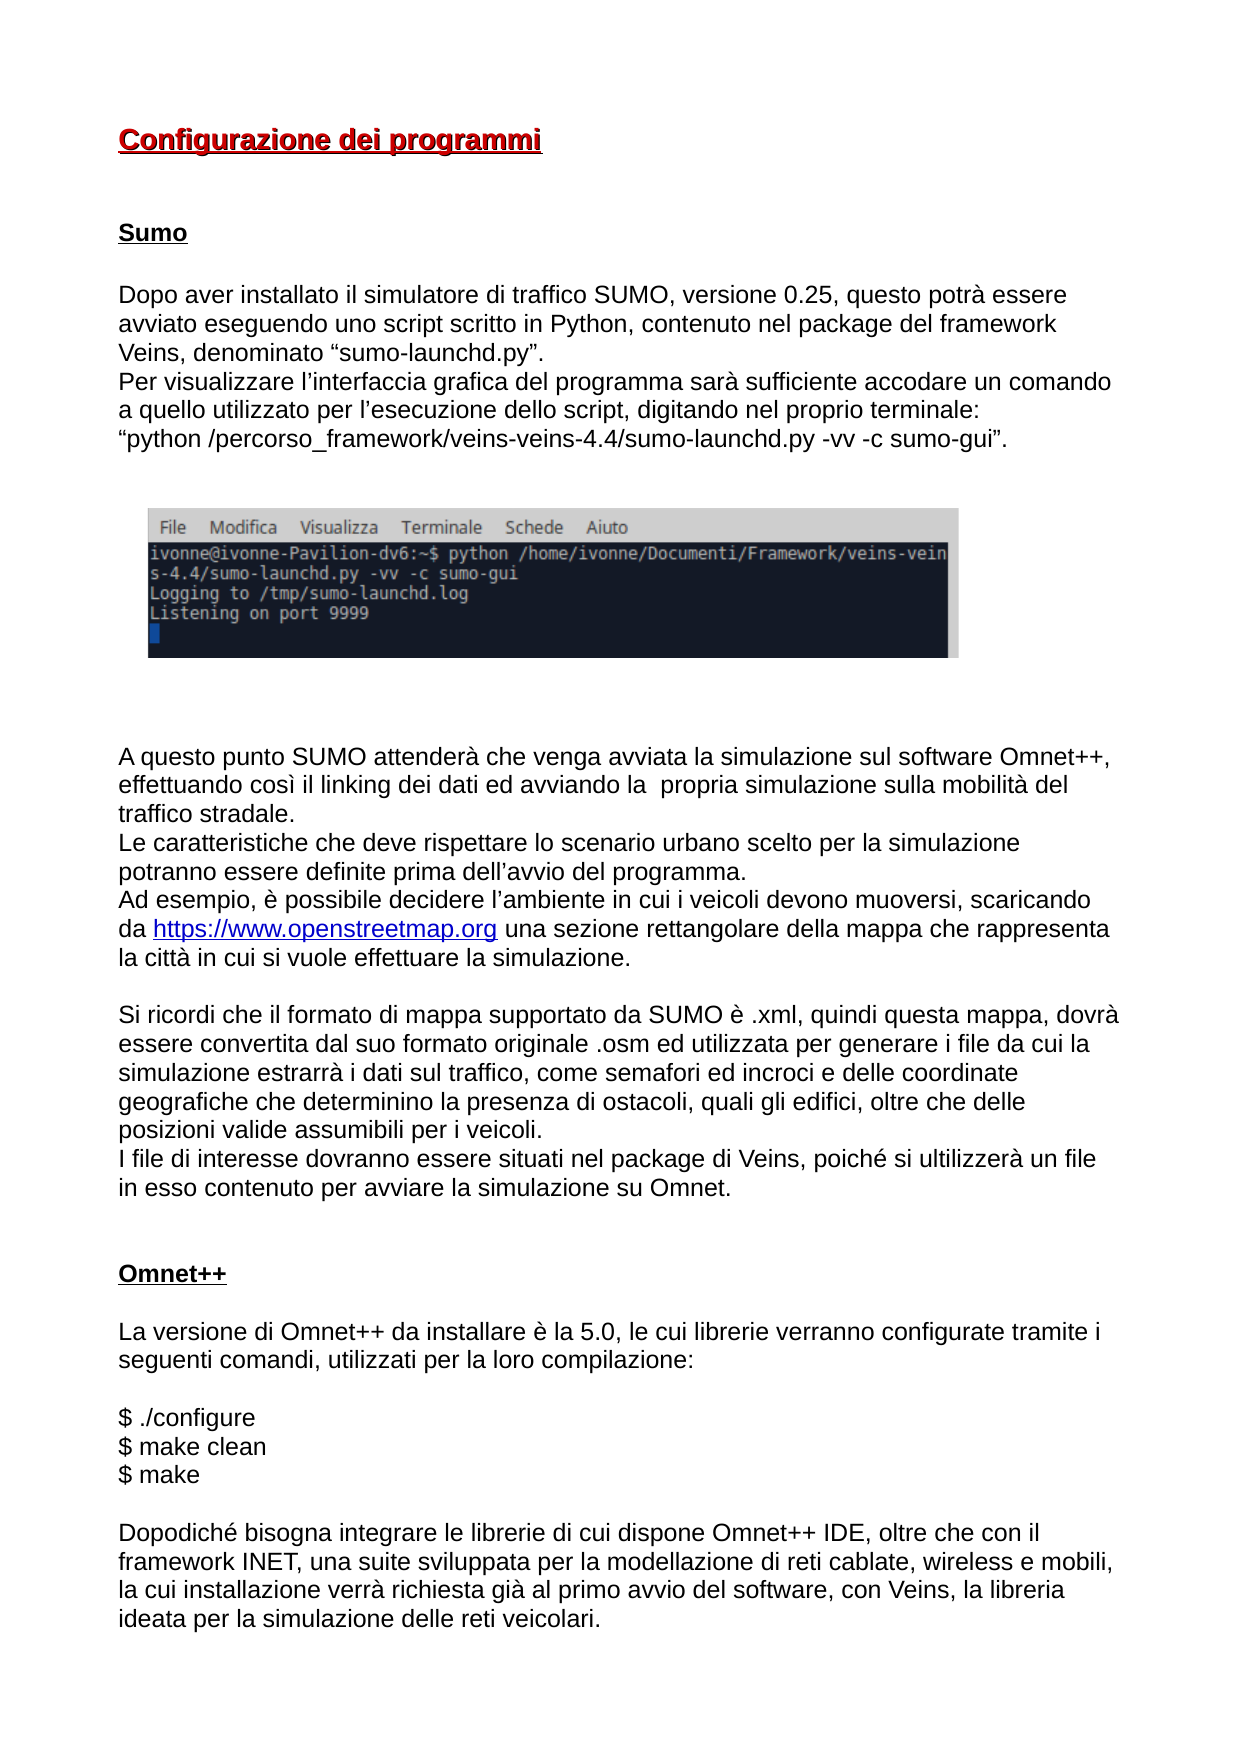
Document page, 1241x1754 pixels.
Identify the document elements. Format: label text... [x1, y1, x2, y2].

text Dopo aver installato il simulatore di traffico SUMO, versione 0.25, questo potrà essere avviato eseguendo uno script scritto in Python, contenuto nel package del framework Veins, denominato “sumo-launchd.py”. [118, 280, 1122, 366]
text Per visualizzare l’interfaccia grafica del programma sarà sufficiente accodare un comando a quello utilizzato per l’esecuzione dello script, digitando nel proprio terminale: [118, 366, 1122, 424]
text Le caratteristiche che deve rispettare lo scenario urbano scelto per la simulazione potranno essere definite prima dell’avvio del programma. [118, 828, 1122, 886]
text La versione di Omnet++ da installare è la 5.0, le cui librerie verranno configurate tramite i seguenti comandi, utilizzati per la loro compilazione: [118, 1317, 1122, 1374]
text “python /percorso_framework/veins-veins-4.4/sumo-launchd.py -vv -c sumo-gui”. [118, 424, 1122, 453]
text Dopodiché bisogna integrare le librerie di cui dispone Omnet++ IDE, oltre che con il framework INET, una suite sviluppata per la modellazione di reti cablate, wireless e mobili, la cui installazione verrà richiesta già al primo avvio del software, con Veins, la libreria ideata per la simulazione delle reti veicolari. [118, 1518, 1122, 1633]
text Configurazione dei programmi [118, 118, 1122, 156]
text Sumo [118, 218, 1122, 247]
text $ make clean [118, 1432, 1122, 1461]
text Omnet++ [118, 1259, 1122, 1288]
text A questo punto SUMO attenderà che venga avviata la simulazione sul software Omnet++, effettuando così il linking dei dati ed avviando la propria simulazione sulla mobilità del traffico stradale. [118, 742, 1122, 828]
text I file di interesse dovranno essere situati nel package di Veins, poiché si ultilizzerà un file in esso contenuto per avviare la simulazione su Omnet. [118, 1144, 1122, 1202]
text Si ricordi che il formato di mappa supportato da SUMO è .xml, quindi questa mappa, dovrà essere convertita dal suo formato originale .osm ed utilizzata per generare i file da cui la simulazione estrarrà i dati sul traffico, come semafori ed incroci e delle coordinate geografiche che determinino la presenza di ostacoli, quali gli edifici, oltre che delle posizioni valide assumibili per i veicoli. [118, 1001, 1122, 1144]
text $ make [118, 1461, 1122, 1489]
text Ad esempio, è possibile decidere l’ambiente in cui i veicoli devono muoversi, scaricando da https://www.openstreetmap.org una sezione rettangolare della mappa che rappresenta la città in cui si vuole effettuare la simulazione. [118, 886, 1122, 972]
text $ ./configure [118, 1403, 1122, 1432]
